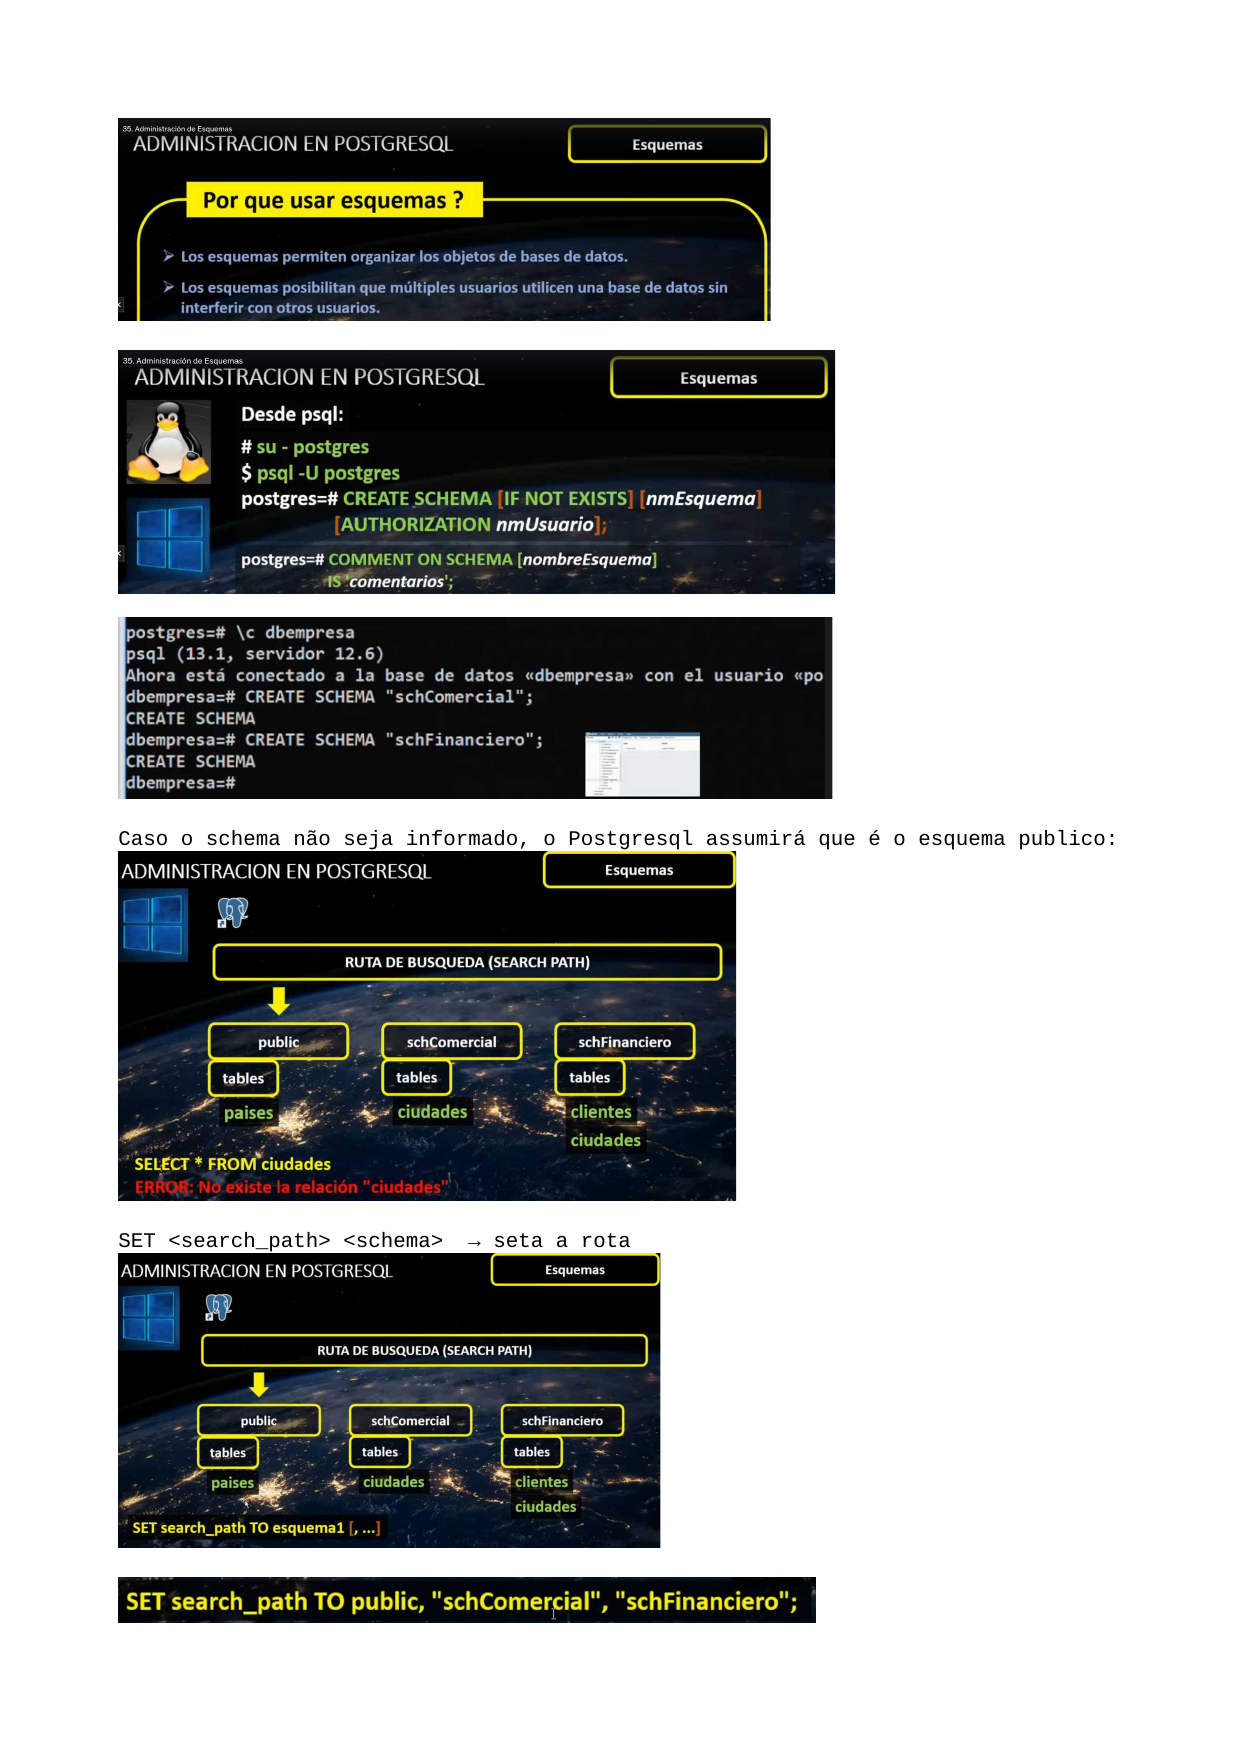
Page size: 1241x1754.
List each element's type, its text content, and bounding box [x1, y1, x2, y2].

text SET <search_path> <schema> → seta a rota [118, 1230, 1122, 1254]
picture [118, 1577, 816, 1623]
text Caso o schema não seja informado, o Postgresql assumirá que é o esquema publico: [118, 828, 1122, 852]
picture [118, 851, 737, 1201]
picture [118, 118, 771, 321]
picture [118, 350, 836, 594]
picture [118, 617, 833, 799]
picture [118, 1253, 661, 1548]
